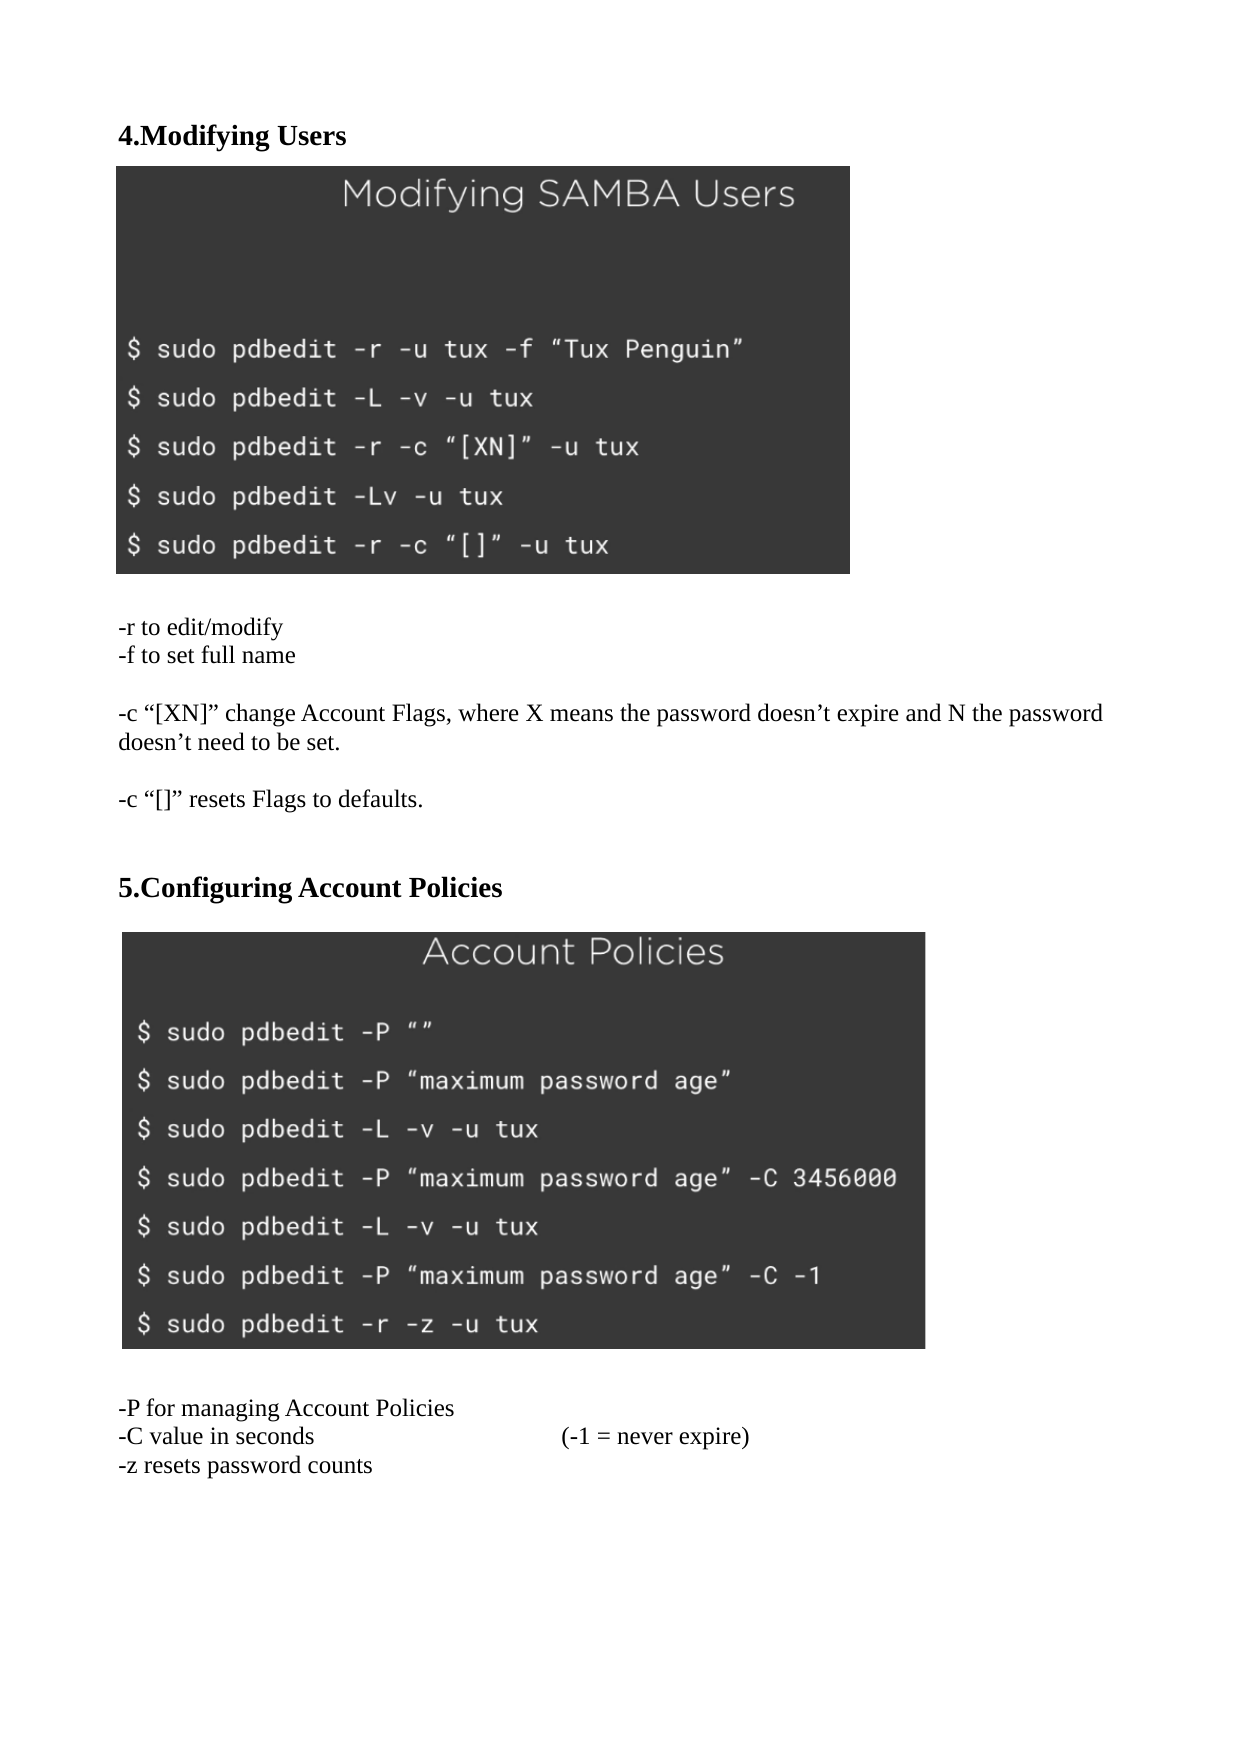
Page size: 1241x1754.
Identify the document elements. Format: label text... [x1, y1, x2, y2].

text -z resets password counts [118, 1450, 1122, 1479]
text -c “[XN]” change Account Flags, where X means the password doesn’t expire and N the password doesn’t need to be set. [118, 698, 1122, 755]
text -r to edit/modify [118, 612, 1122, 640]
text -C value in seconds (-1 = never expire) [118, 1421, 1122, 1450]
picture [122, 932, 926, 1349]
text 4.Modifying Users [118, 118, 1122, 152]
picture [116, 166, 850, 574]
text 5.Configuring Account Policies [118, 870, 1122, 904]
text -c “[]” resets Flags to defaults. [118, 784, 1122, 813]
text -P for managing Account Policies [118, 1393, 1122, 1421]
text -f to set full name [118, 640, 1122, 669]
